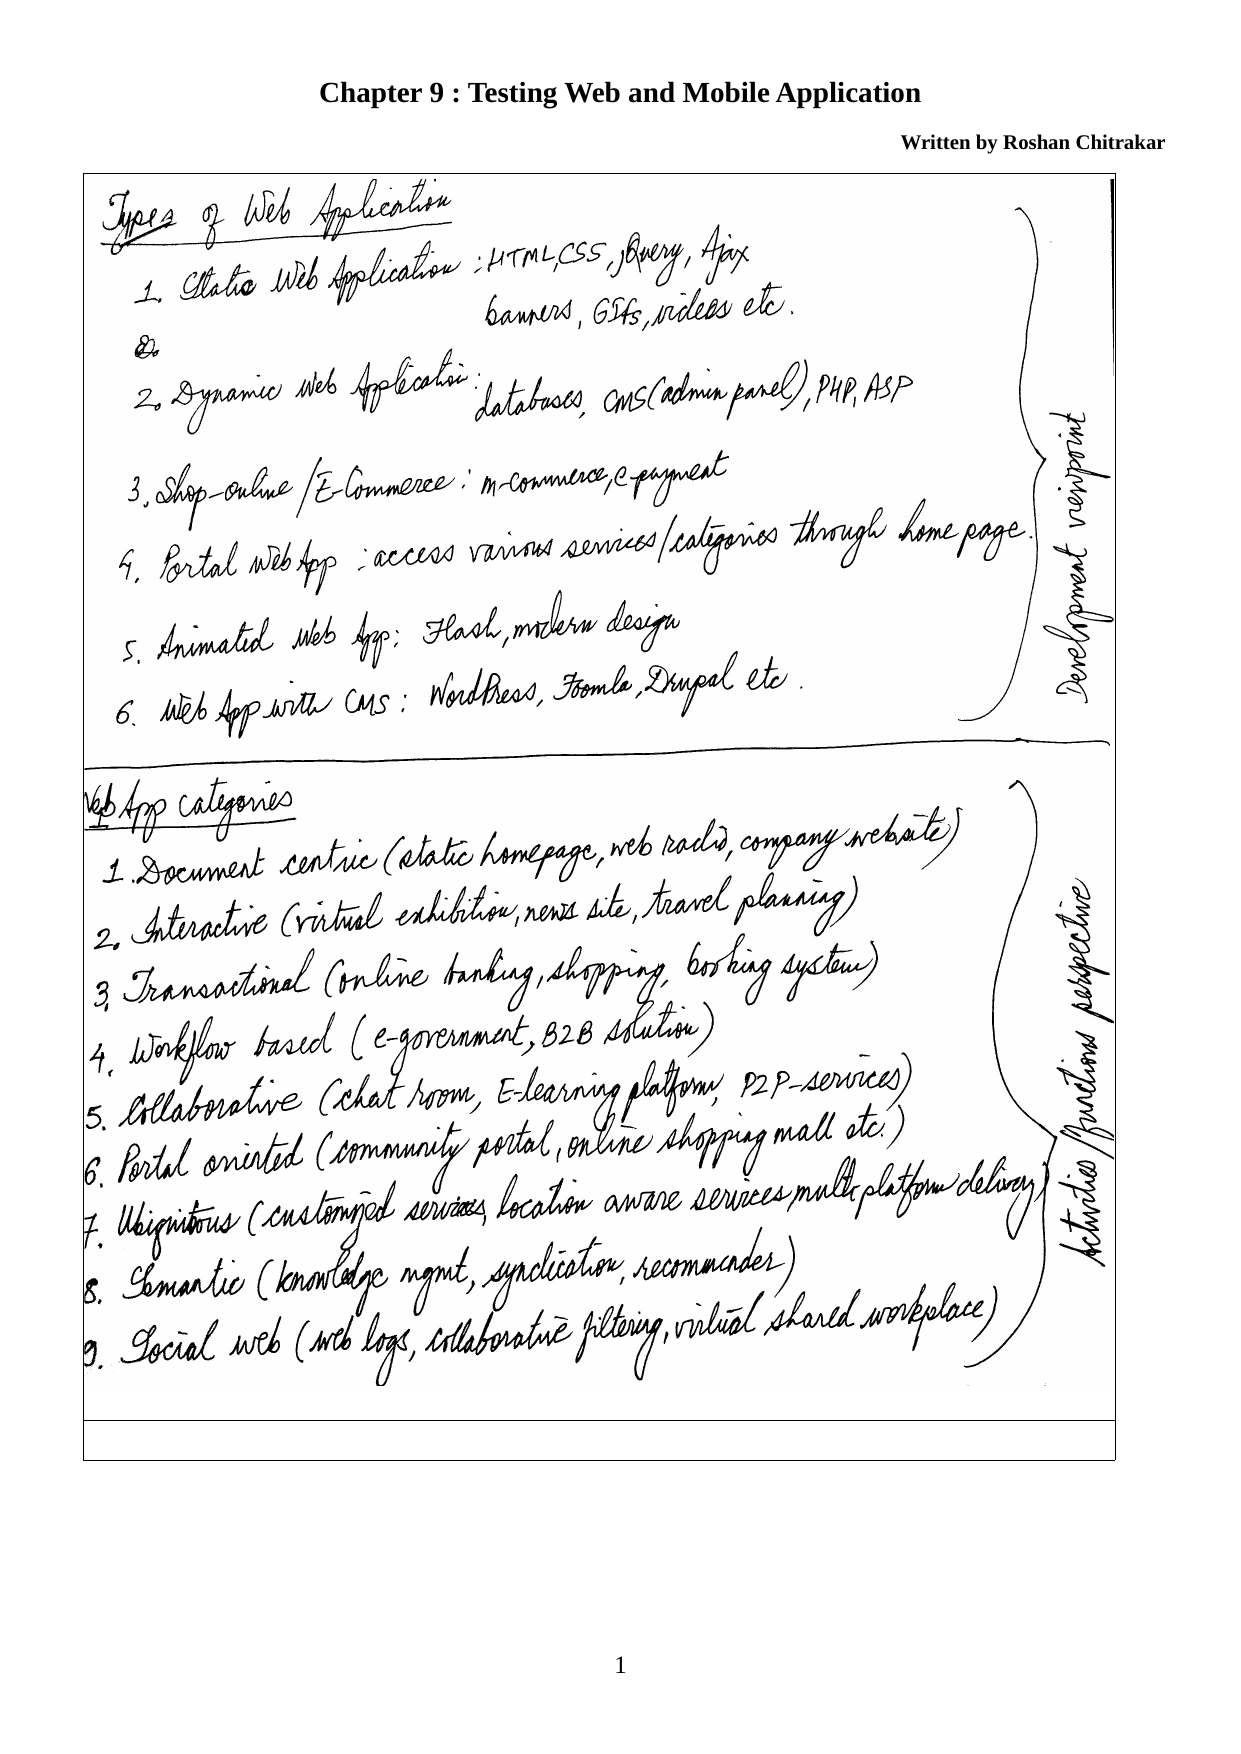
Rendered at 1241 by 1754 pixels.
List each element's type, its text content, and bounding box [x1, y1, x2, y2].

table_header [84, 174, 1115, 1420]
text Chapter 9 : Testing Web and Mobile Application [75, 75, 1166, 108]
text Written by Roshan Chitrakar [75, 130, 1166, 154]
table_cell [84, 1421, 1115, 1460]
